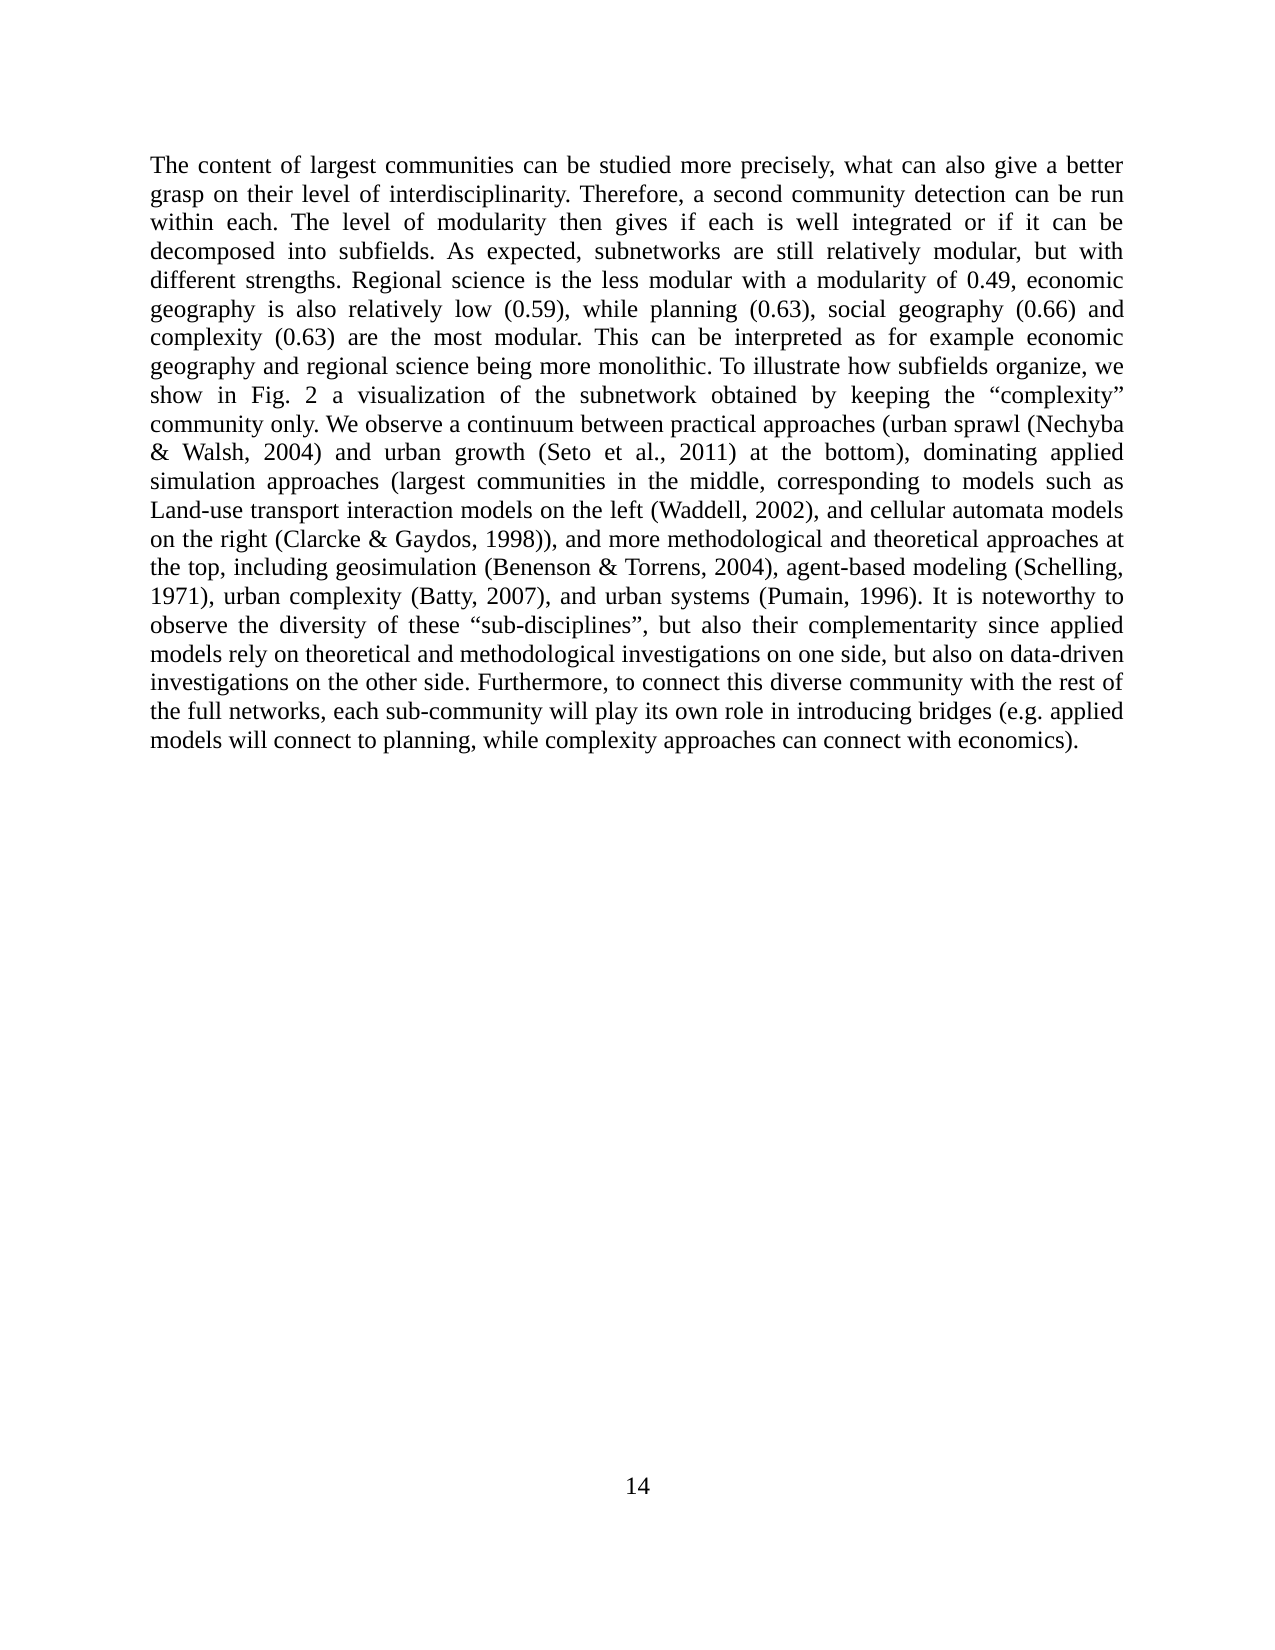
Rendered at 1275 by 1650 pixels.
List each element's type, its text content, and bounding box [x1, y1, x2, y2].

text The content of largest communities can be studied more precisely, what can also give a better grasp on their level of interdisciplinarity. Therefore, a second community detection can be run within each. The level of modularity then gives if each is well integrated or if it can be decomposed into subfields. As expected, subnetworks are still relatively modular, but with different strengths. Regional science is the less modular with a modularity of 0.49, economic geography is also relatively low (0.59), while planning (0.63), social geography (0.66) and complexity (0.63) are the most modular. This can be interpreted as for example economic geography and regional science being more monolithic. To illustrate how subfields organize, we show in Fig. 2 a visualization of the subnetwork obtained by keeping the “complexity” community only. We observe a continuum between practical approaches (urban sprawl (Nechyba & Walsh, 2004) and urban growth (Seto et al., 2011) at the bottom), dominating applied simulation approaches (largest communities in the middle, corresponding to models such as Land-use transport interaction models on the left (Waddell, 2002), and cellular automata models on the right (Clarcke & Gaydos, 1998)), and more methodological and theoretical approaches at the top, including geosimulation (Benenson & Torrens, 2004), agent-based modeling (Schelling, 1971), urban complexity (Batty, 2007), and urban systems (Pumain, 1996). It is noteworthy to observe the diversity of these “sub-disciplines”, but also their complementarity since applied models rely on theoretical and methodological investigations on one side, but also on data-driven investigations on the other side. Furthermore, to connect this diverse community with the rest of the full networks, each sub-community will play its own role in introducing bridges (e.g. applied models will connect to planning, while complexity approaches can connect with economics). [150, 150, 1125, 754]
